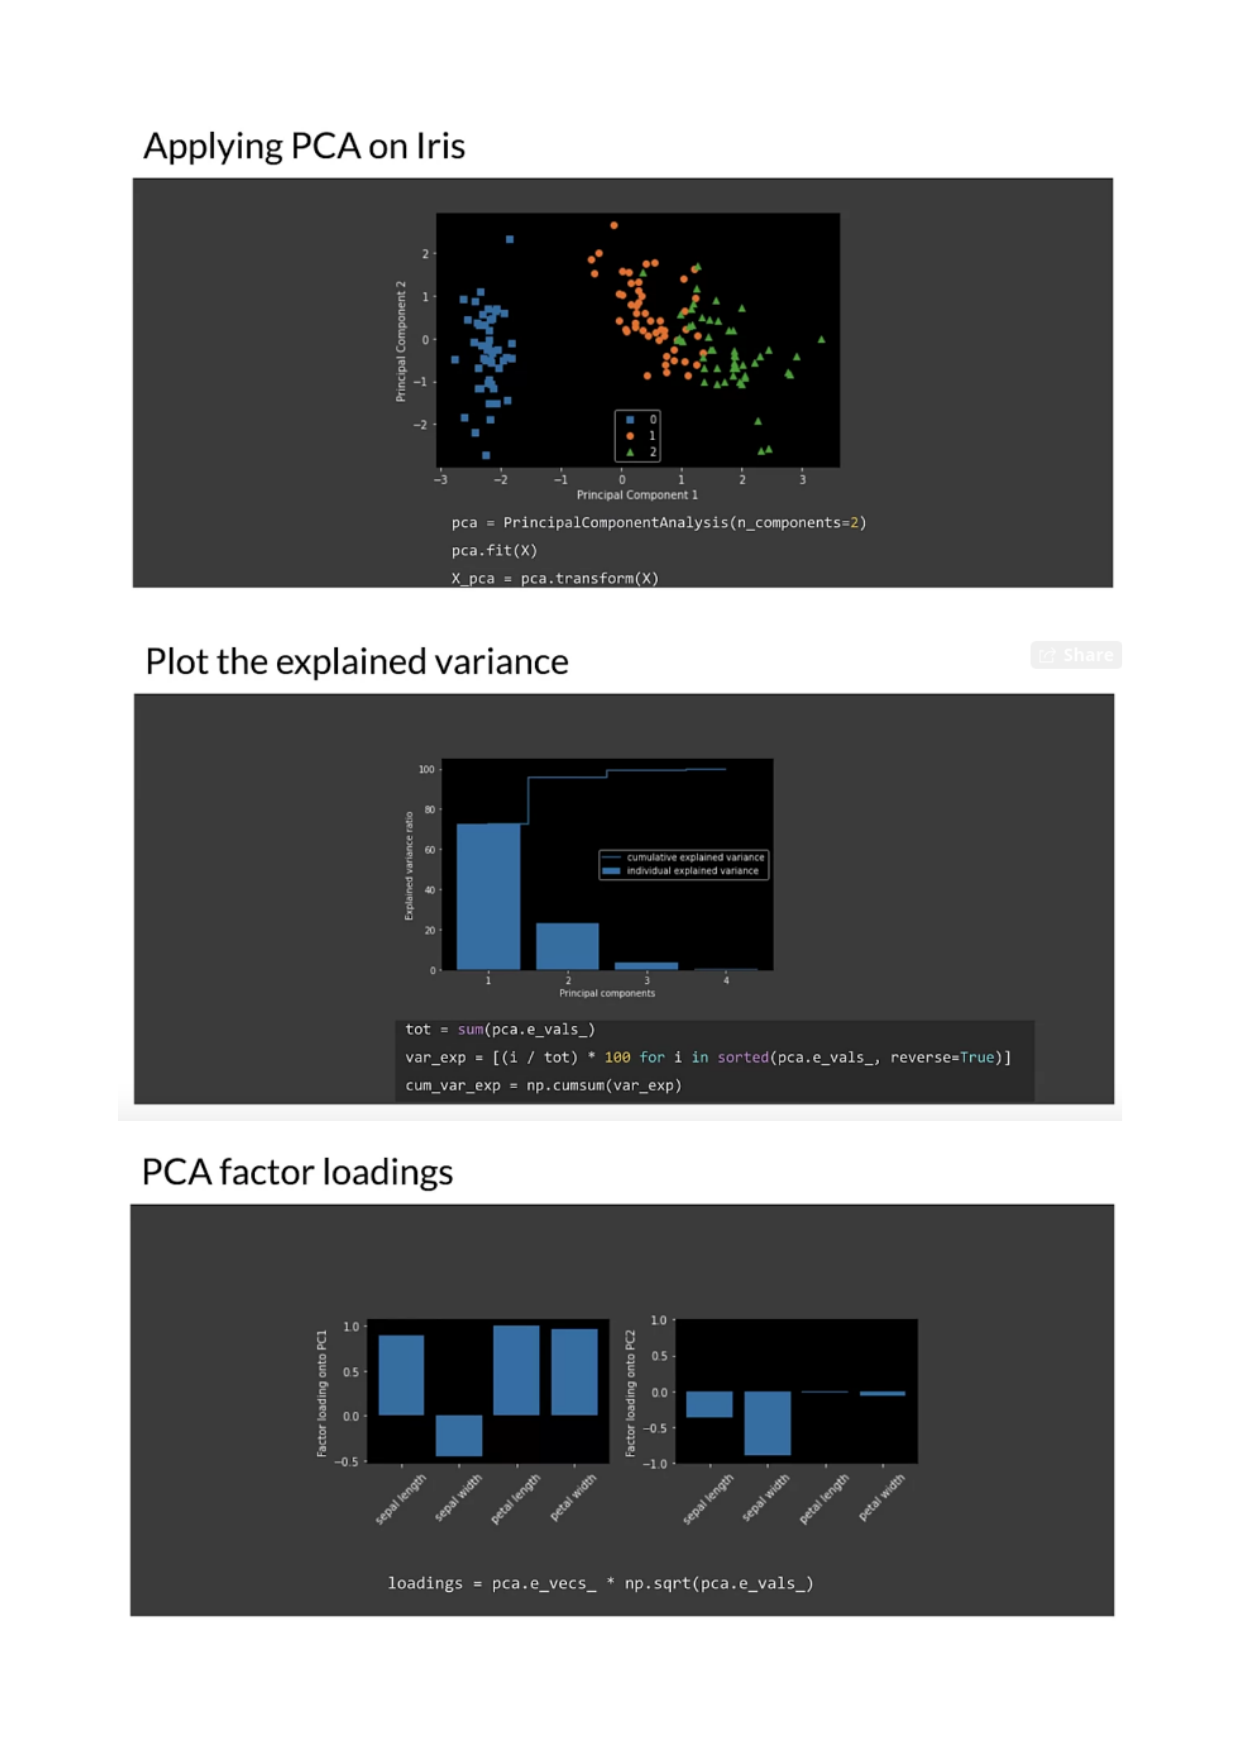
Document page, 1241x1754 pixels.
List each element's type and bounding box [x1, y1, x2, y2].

picture [118, 631, 1123, 1121]
picture [118, 118, 1123, 603]
picture [118, 1149, 1123, 1624]
